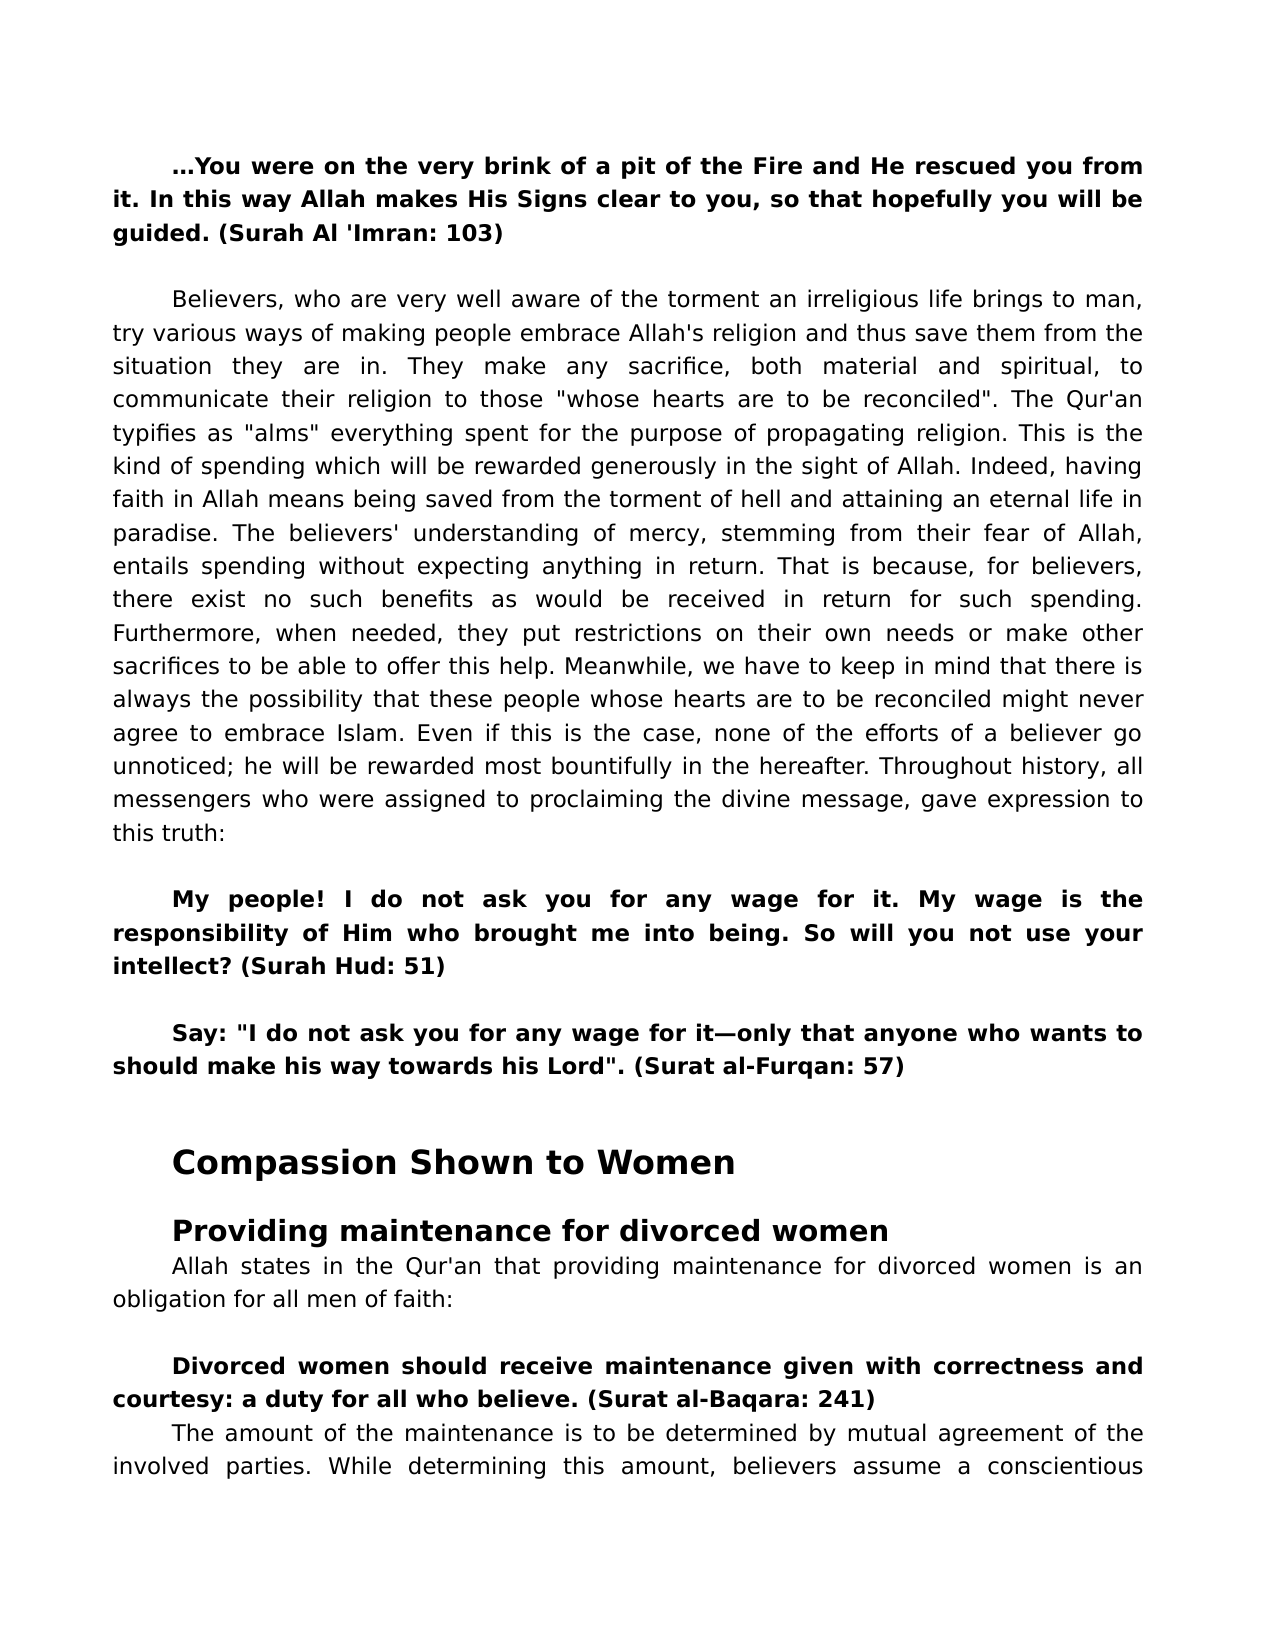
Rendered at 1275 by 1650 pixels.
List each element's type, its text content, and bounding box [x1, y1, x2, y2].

text Providing maintenance for divorced women [112, 1214, 1145, 1248]
text My people! I do not ask you for any wage for it. My wage is the responsibility of Him who brought me into being. So will you not use your intellect? (Surah Hud: 51) [112, 881, 1145, 981]
text Believers, who are very well aware of the torment an irreligious life brings to man, try various ways of making people embrace Allah's religion and thus save them from the situation they are in. They make any sacrifice, both material and spiritual, to communicate their religion to those "whose hearts are to be reconciled". The Qur'an typifies as "alms" everything spent for the purpose of propagating religion. This is the kind of spending which will be rewarded generously in the sight of Allah. Indeed, having faith in Allah means being saved from the torment of hell and attaining an eternal life in paradise. The believers' understanding of mercy, stemming from their fear of Allah, entails spending without expecting anything in return. That is because, for believers, there exist no such benefits as would be received in return for such spending. Furthermore, when needed, they put restrictions on their own needs or make other sacrifices to be able to offer this help. Meanwhile, we have to keep in mind that there is always the possibility that these people whose hearts are to be reconciled might never agree to embrace Islam. Even if this is the case, none of the efforts of a believer go unnoticed; he will be rewarded most bountifully in the hereafter. Throughout history, all messengers who were assigned to proclaiming the divine message, gave expression to this truth: [112, 281, 1145, 848]
text Compassion Shown to Women [112, 1148, 1145, 1181]
text Say: "I do not ask you for any wage for it—only that anyone who wants to should make his way towards his Lord". (Surat al-Furqan: 57) [112, 1014, 1145, 1081]
text The amount of the maintenance is to be determined by mutual agreement of the involved parties. While determining this amount, believers assume a conscientious [112, 1414, 1145, 1481]
text Allah states in the Qur'an that providing maintenance for divorced women is an obligation for all men of faith: [112, 1248, 1145, 1314]
text …You were on the very brink of a pit of the Fire and He rescued you from it. In this way Allah makes His Signs clear to you, so that hopefully you will be guided. (Surah Al 'Imran: 103) [112, 148, 1145, 248]
text Divorced women should receive maintenance given with correctness and courtesy: a duty for all who believe. (Surat al-Baqara: 241) [112, 1348, 1145, 1414]
